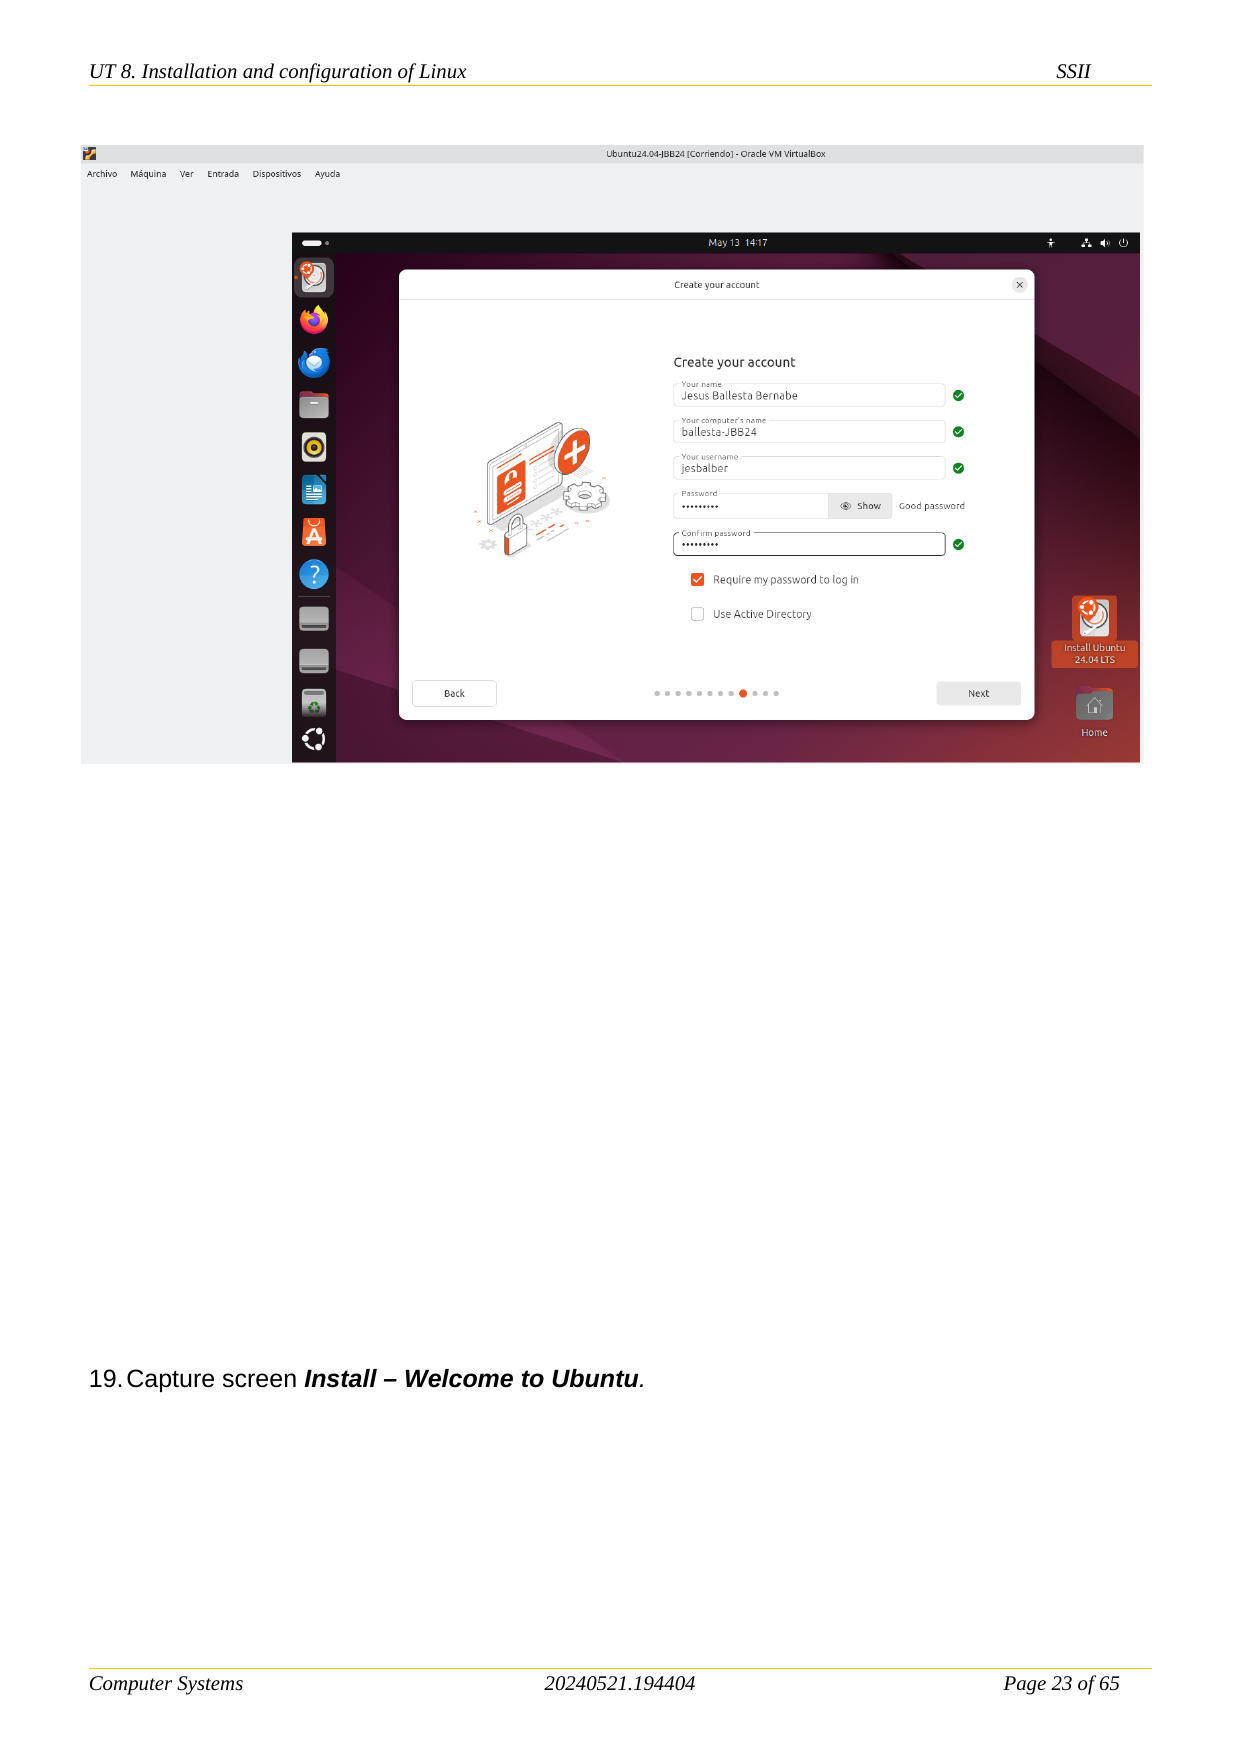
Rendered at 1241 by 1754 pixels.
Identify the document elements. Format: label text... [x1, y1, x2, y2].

picture [80, 144, 1144, 764]
list Capture screen Install – Welcome to Ubuntu. [89, 1364, 1152, 1392]
